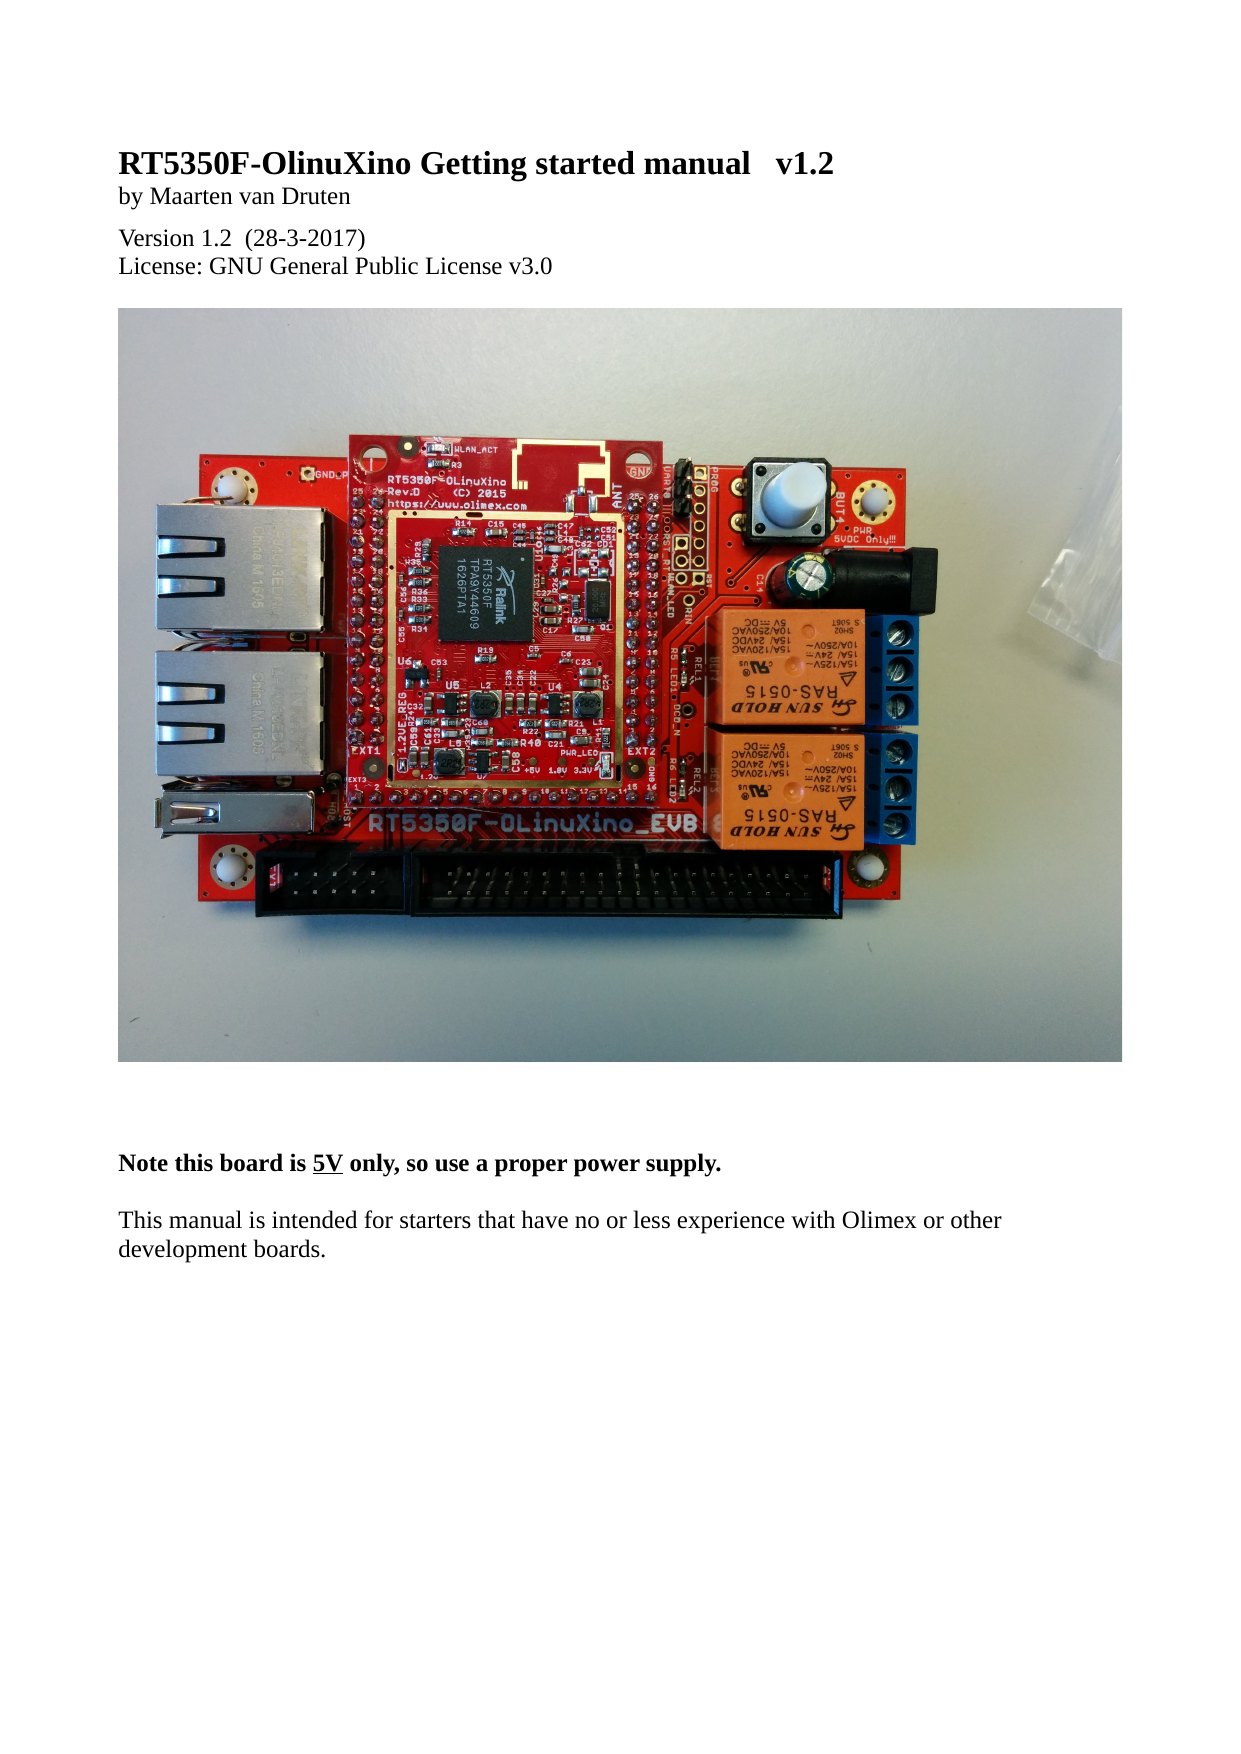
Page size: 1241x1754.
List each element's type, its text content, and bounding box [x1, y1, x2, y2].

text Note this board is 5V only, so use a proper power supply. This manual is intended for starters that have no or less experience with Olimex or other development boards. [118, 1148, 1122, 1263]
text License: GNU General Public License v3.0 [118, 251, 1122, 280]
subtitle RT5350F-OlinuXino Getting started manual v1.2 by Maarten van Druten [118, 143, 1122, 210]
picture [118, 308, 1123, 1062]
text Version 1.2 (28-3-2017) [118, 223, 1122, 251]
